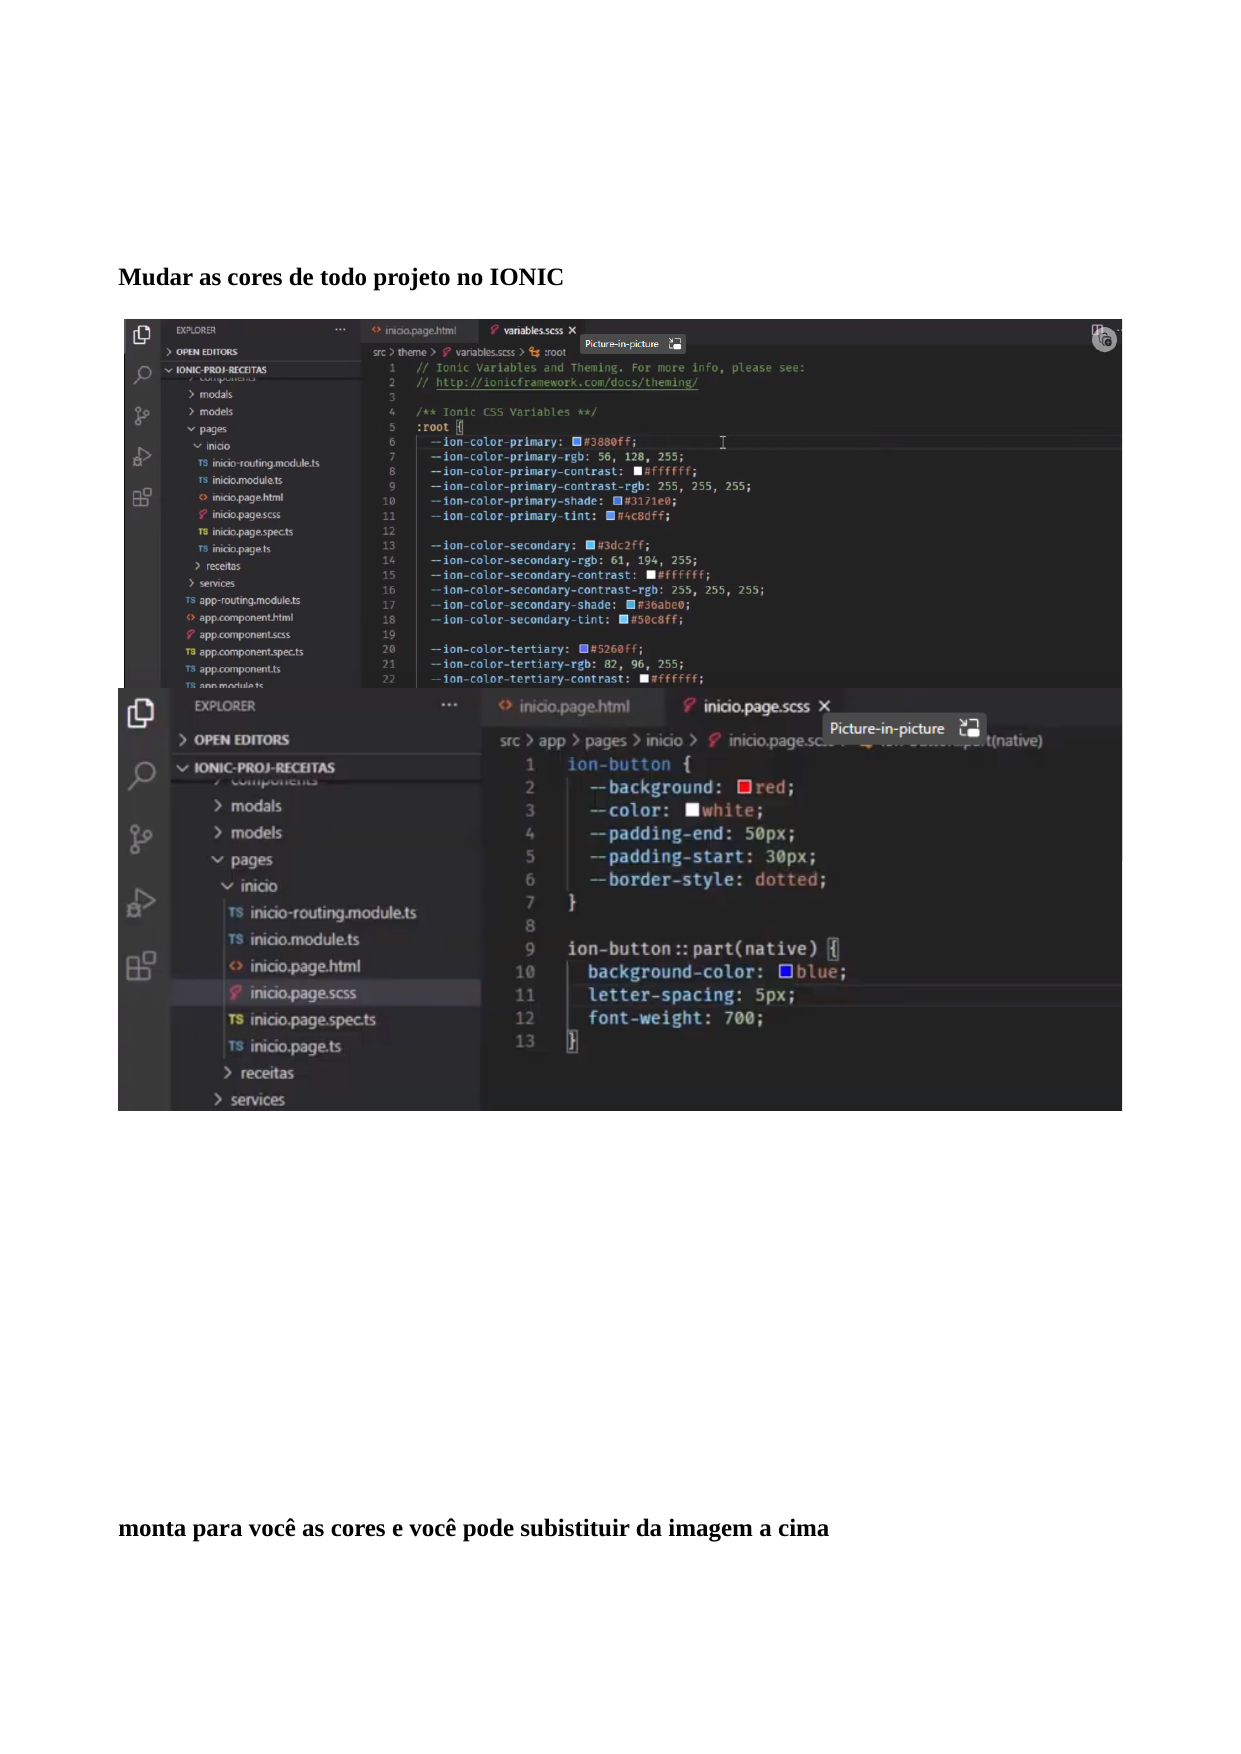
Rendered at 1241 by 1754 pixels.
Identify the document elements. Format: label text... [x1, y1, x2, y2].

text monta para você as cores e você pode subistituir da imagem a cima [118, 1513, 1122, 1542]
picture [118, 319, 1123, 1111]
text Mudar as cores de todo projeto no IONIC [118, 262, 1122, 291]
